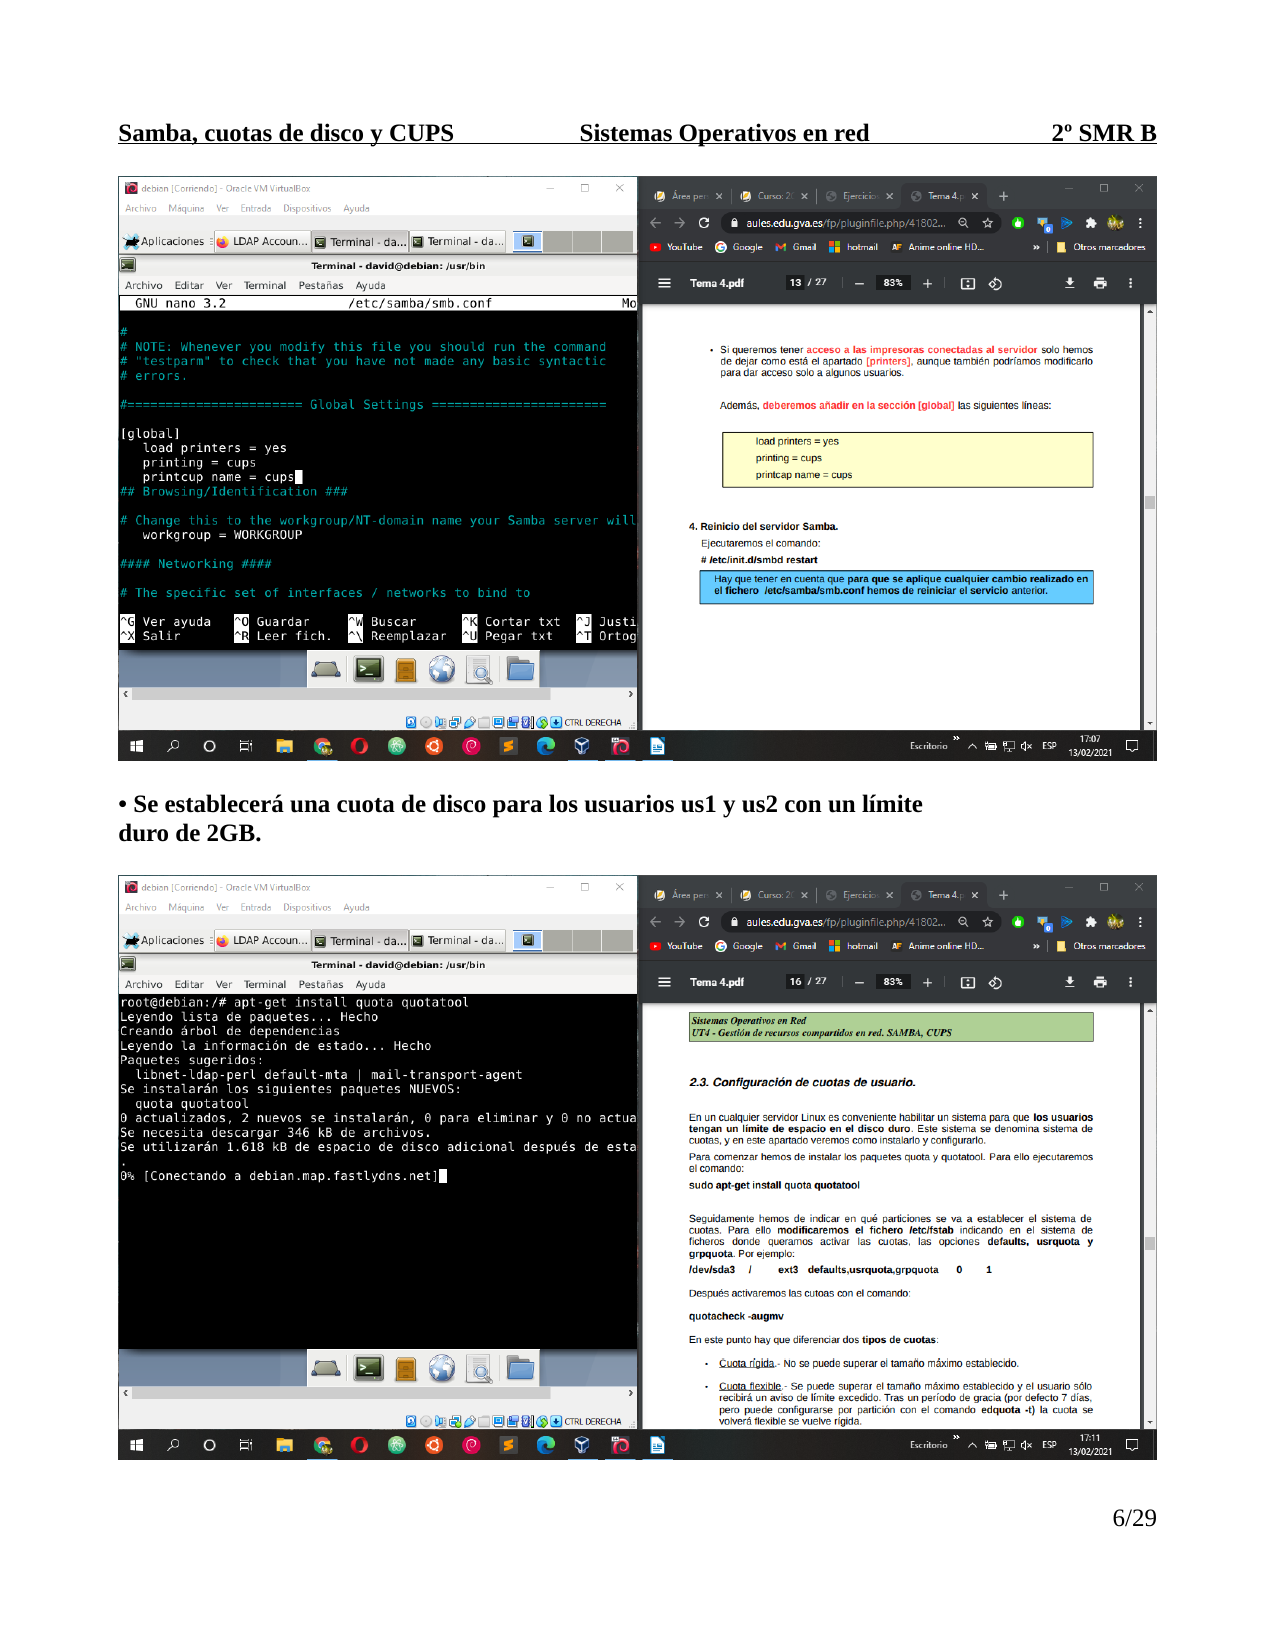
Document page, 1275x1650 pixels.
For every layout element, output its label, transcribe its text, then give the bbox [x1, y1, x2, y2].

text duro de 2GB. [118, 818, 1157, 847]
picture [118, 875, 1157, 1460]
text • Se establecerá una cuota de disco para los usuarios us1 y us2 con un límite [118, 789, 1157, 818]
picture [118, 176, 1157, 761]
